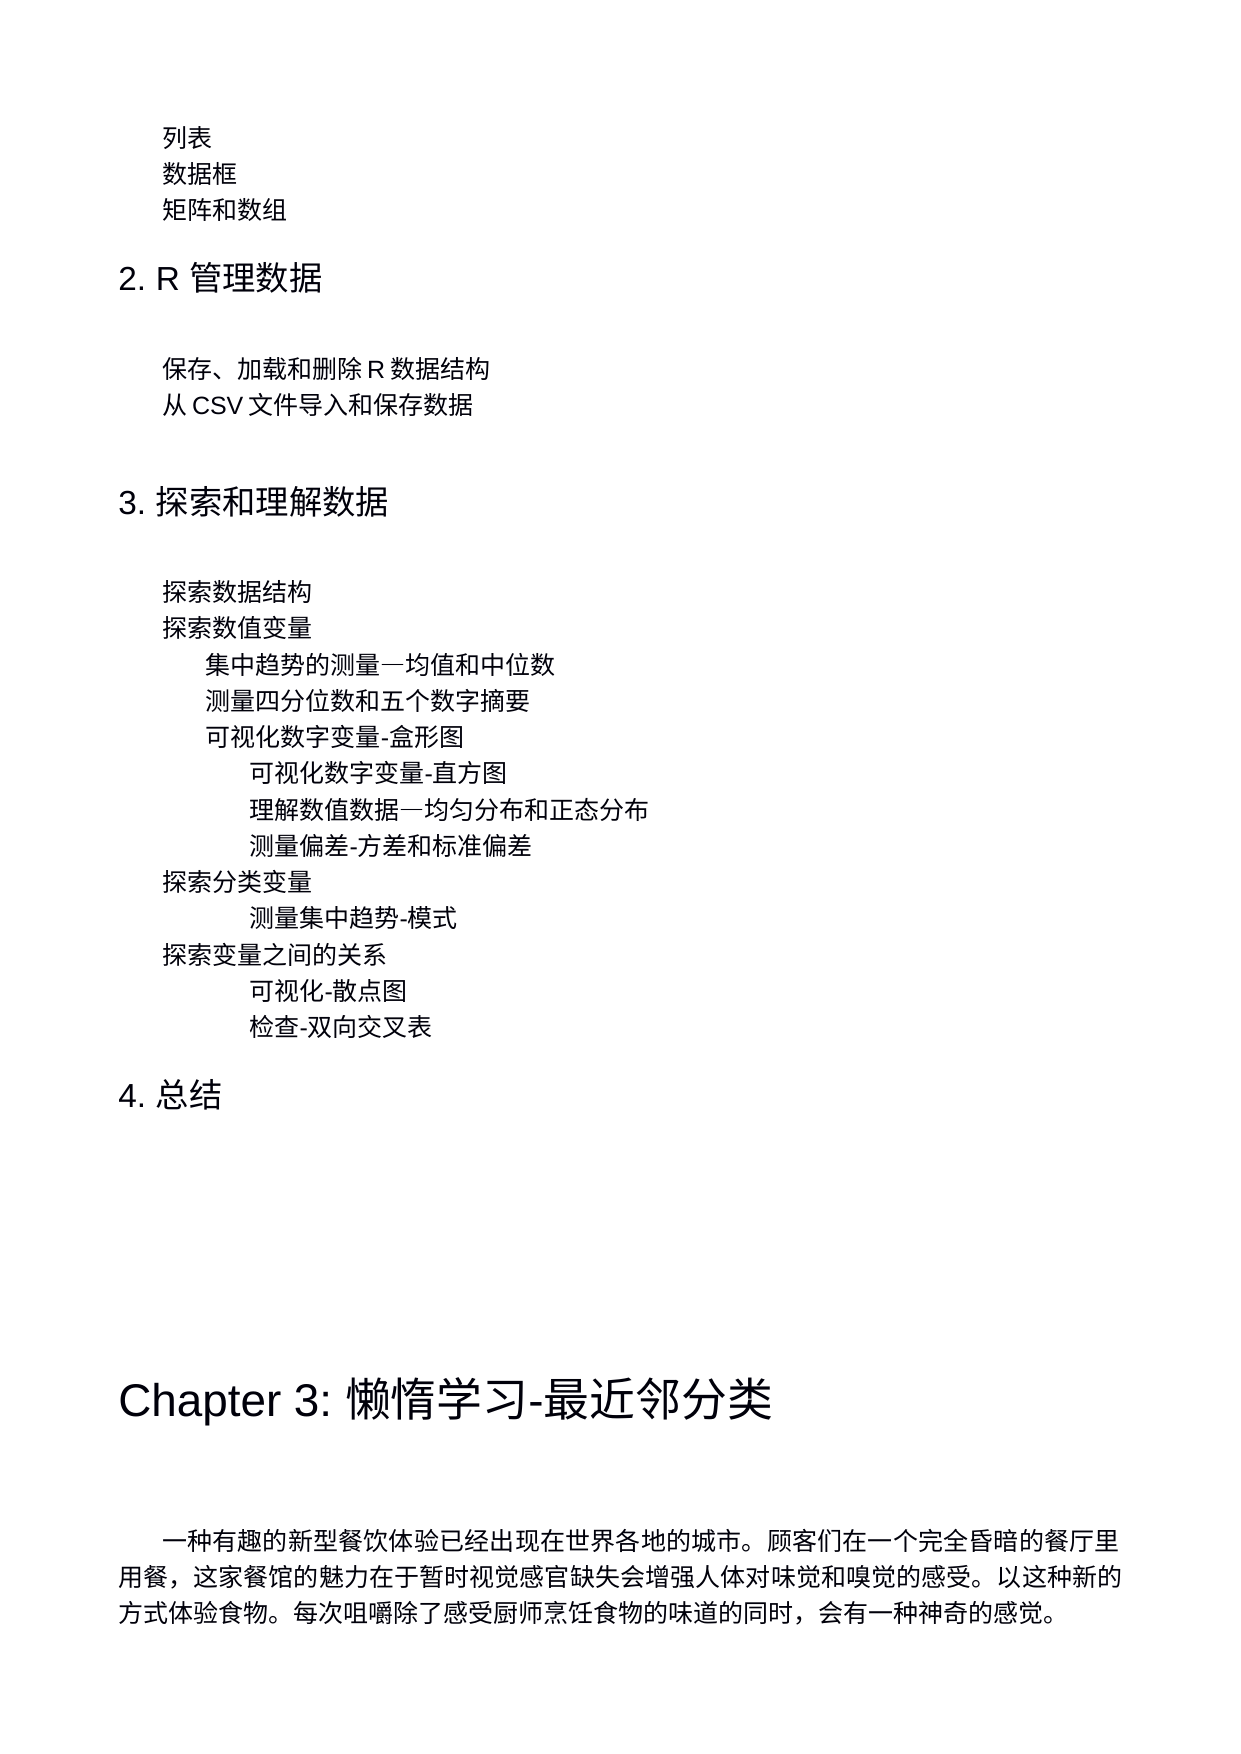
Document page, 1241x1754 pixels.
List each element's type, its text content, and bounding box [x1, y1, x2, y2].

subtitle Chapter 3: 懒惰学习-最近邻分类 [118, 1364, 1122, 1430]
list 总结 [118, 1069, 1122, 1117]
text 探索数值变量 [118, 609, 1122, 645]
text 列表 [118, 118, 1122, 154]
text 一种有趣的新型餐饮体验已经出现在世界各地的城市。顾客们在一个完全昏暗的餐厅里用餐，这家餐馆的魅力在于暂时视觉感官缺失会增强人体对味觉和嗅觉的感受。以这种新的方式体验食物。每次咀嚼除了感受厨师烹饪食物的味道的同时，会有一种神奇的感觉。 [118, 1521, 1122, 1630]
text 数据框 [118, 154, 1122, 191]
text 测量四分位数和五个数字摘要 [118, 681, 1122, 718]
text 检查-双向交叉表 [118, 1008, 1122, 1044]
text 探索数据结构 [118, 573, 1122, 609]
text 探索分类变量 [118, 863, 1122, 899]
text 理解数值数据—均匀分布和正态分布 [118, 790, 1122, 826]
text 可视化数字变量-直方图 [118, 754, 1122, 790]
list 探索和理解数据 [118, 475, 1122, 524]
text 矩阵和数组 [118, 191, 1122, 227]
text 测量集中趋势-模式 [118, 899, 1122, 935]
list R 管理数据 [118, 252, 1122, 300]
text 集中趋势的测量—均值和中位数 [118, 645, 1122, 681]
text 可视化数字变量-盒形图 [118, 718, 1122, 754]
text 测量偏差-方差和标准偏差 [118, 826, 1122, 863]
text 探索变量之间的关系 [118, 935, 1122, 971]
text 可视化-散点图 [118, 971, 1122, 1008]
text 保存、加载和删除R数据结构 [118, 349, 1122, 385]
text 从CSV文件导入和保存数据 [118, 385, 1122, 422]
